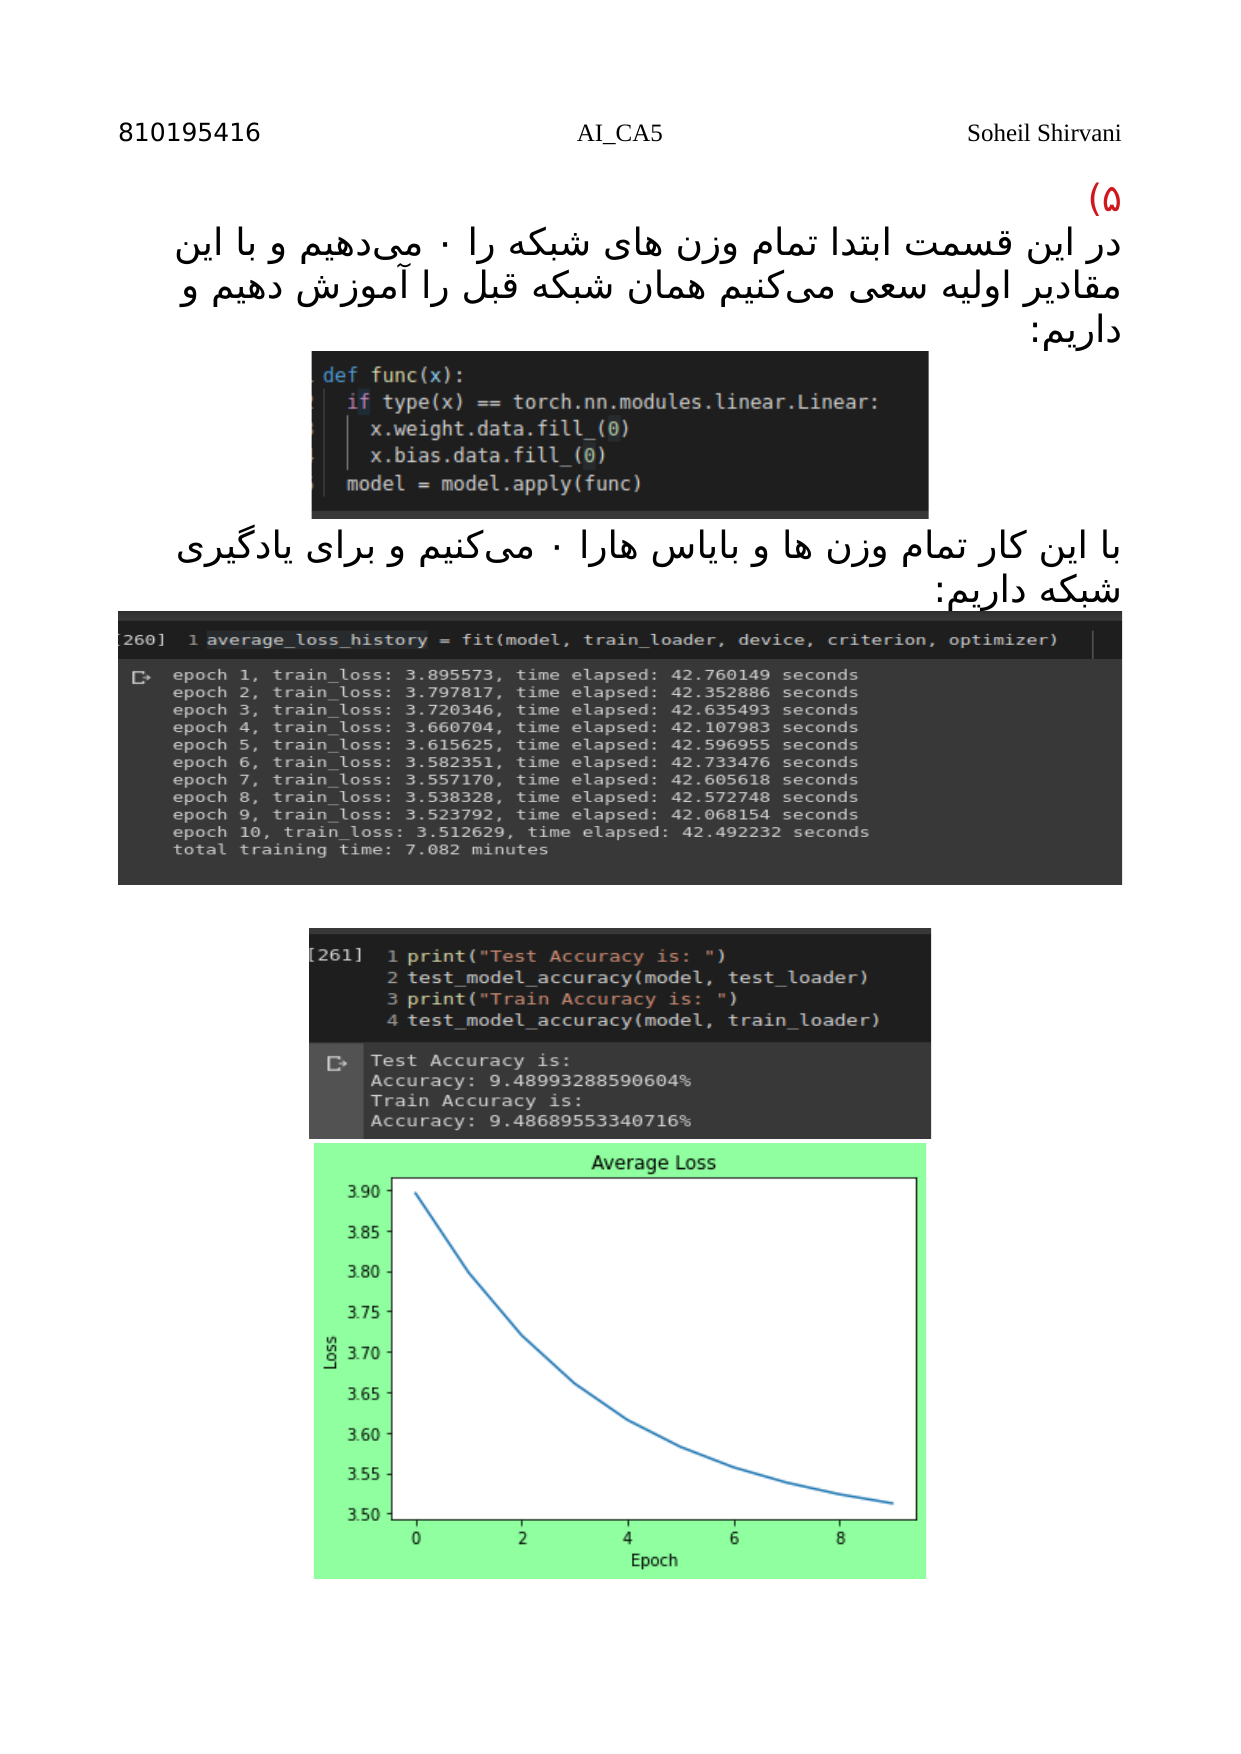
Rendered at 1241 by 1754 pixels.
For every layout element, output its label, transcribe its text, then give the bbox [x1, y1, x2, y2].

picture [309, 928, 932, 1139]
picture [118, 611, 1123, 885]
text در این قسمت ابتدا تمام وزن های شبکه را ۰ می‌دهیم و با این مقادیر اولیه سعی می‌کنیم همان شبکه قبل را آموزش دهیم و داریم: [118, 221, 1122, 351]
text ۵) [118, 177, 1122, 221]
picture [311, 351, 929, 519]
text با این کار تمام وزن ها و بایاس هارا ۰ می‌کنیم و برای یادگیری شبکه داریم: [118, 524, 1122, 611]
picture [313, 1143, 927, 1579]
